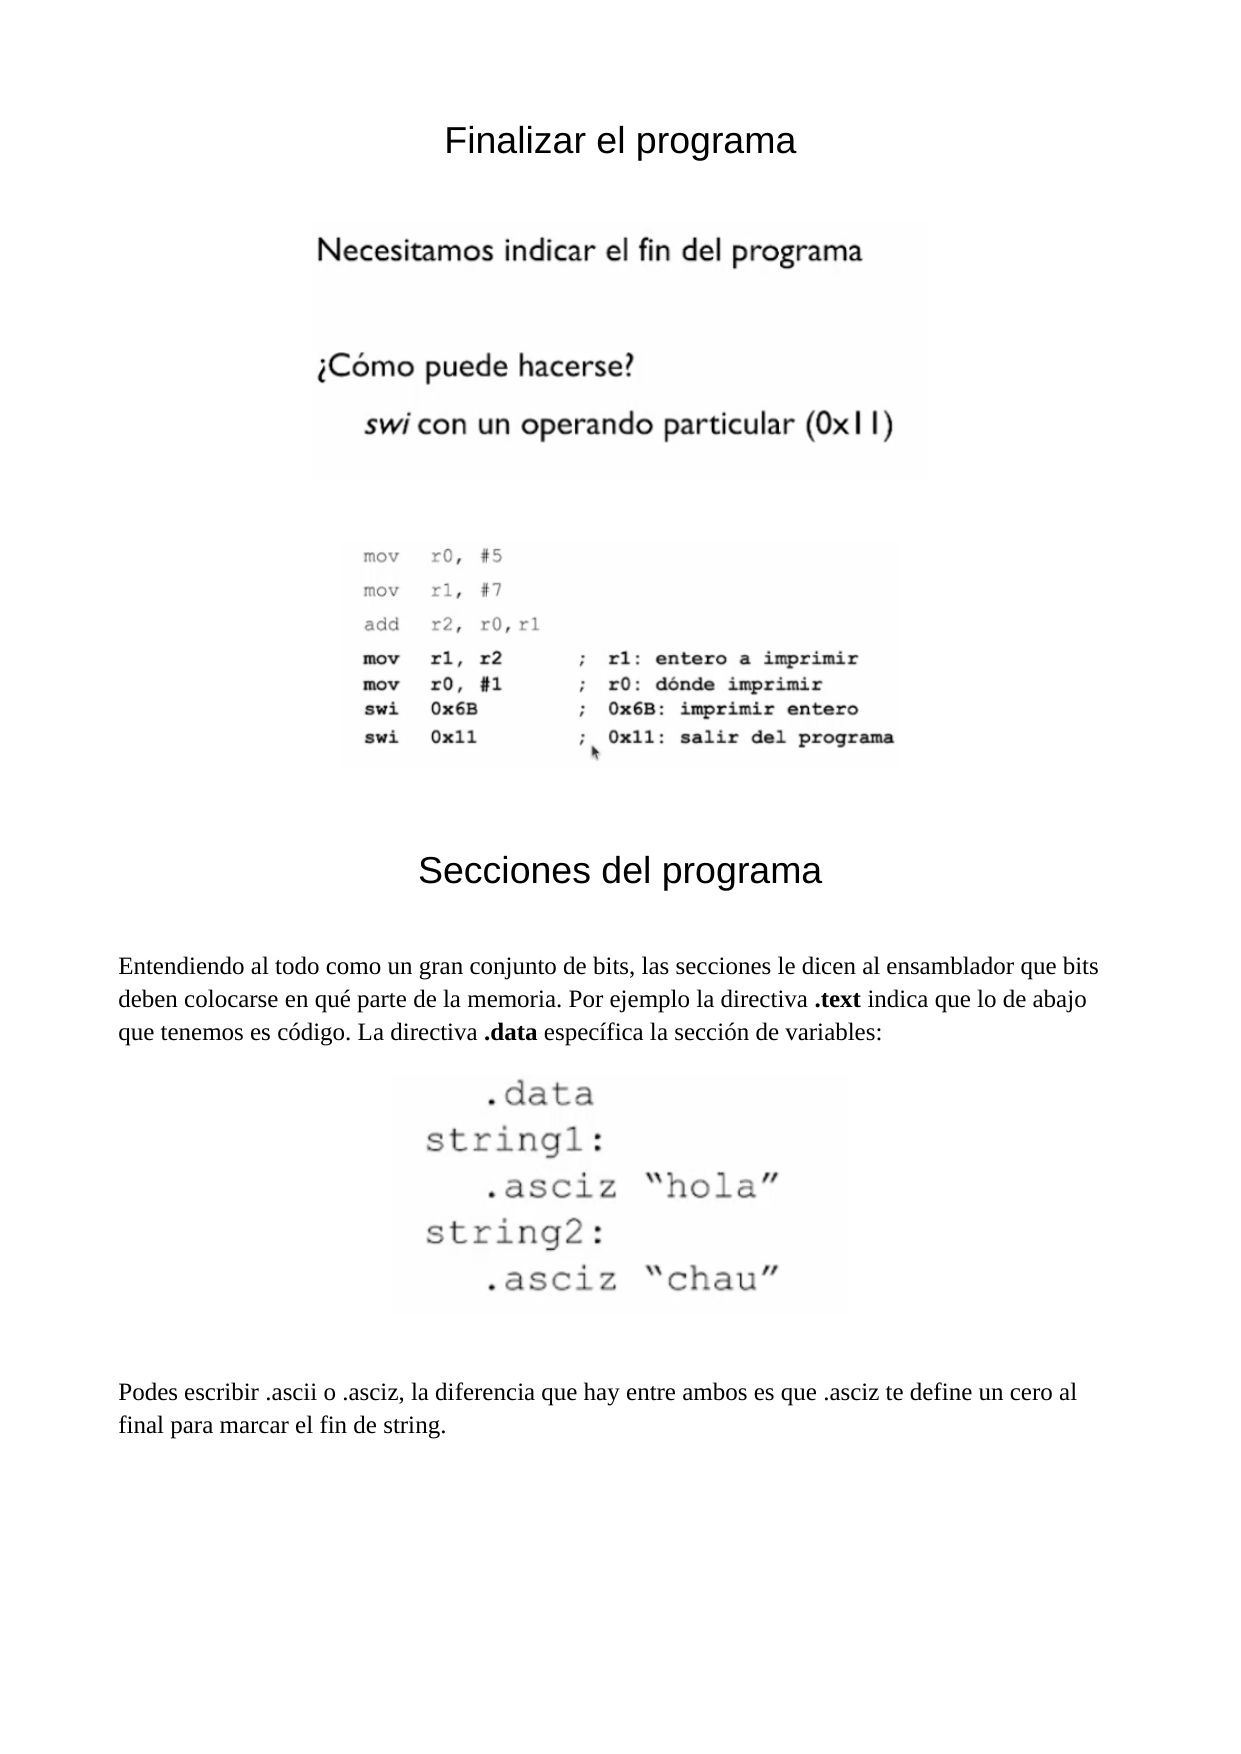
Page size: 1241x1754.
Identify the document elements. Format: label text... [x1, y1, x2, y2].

picture [340, 540, 900, 769]
text Entendiendo al todo como un gran conjunto de bits, las secciones le dicen al ensamblador que bits deben colocarse en qué parte de la memoria. Por ejemplo la directiva .text indica que lo de abajo que tenemos es código. La directiva .data específica la sección de variables: [118, 951, 1122, 1046]
picture [312, 221, 928, 480]
picture [391, 1074, 849, 1315]
subtitle Finalizar el programa [118, 118, 1122, 161]
subtitle Secciones del programa [118, 546, 1122, 891]
text Podes escribir .ascii o .asciz, la diferencia que hay entre ambos es que .asciz te define un cero al final para marcar el fin de string. [118, 1113, 1122, 1438]
